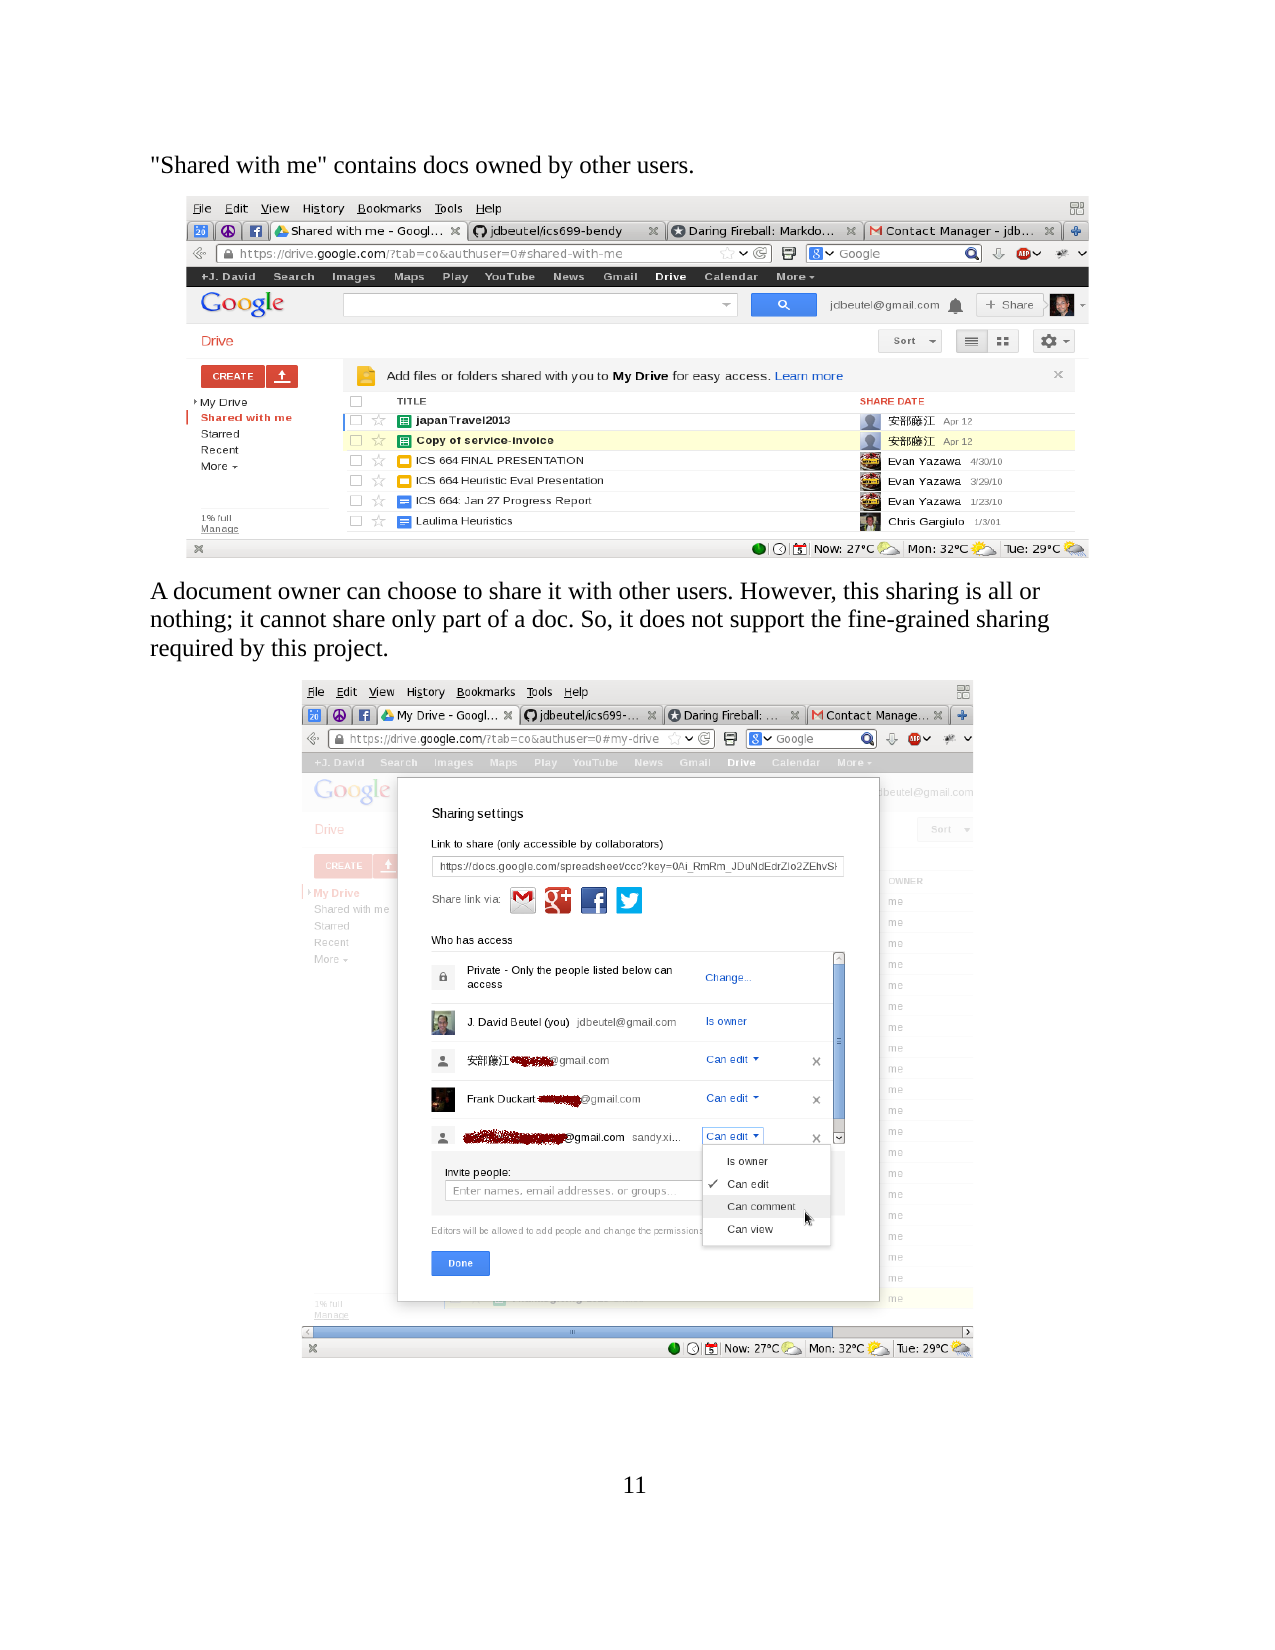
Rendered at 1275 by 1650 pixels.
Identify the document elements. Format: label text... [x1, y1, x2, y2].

picture [301, 680, 974, 1358]
text "Shared with me" contains docs owned by other users. [150, 150, 1125, 179]
picture [186, 196, 1089, 558]
text A document owner can choose to share it with other users. However, this sharing is all or nothing; it cannot share only part of a doc. So, it does not support the fine-grained sharing required by this project. [150, 576, 1125, 662]
